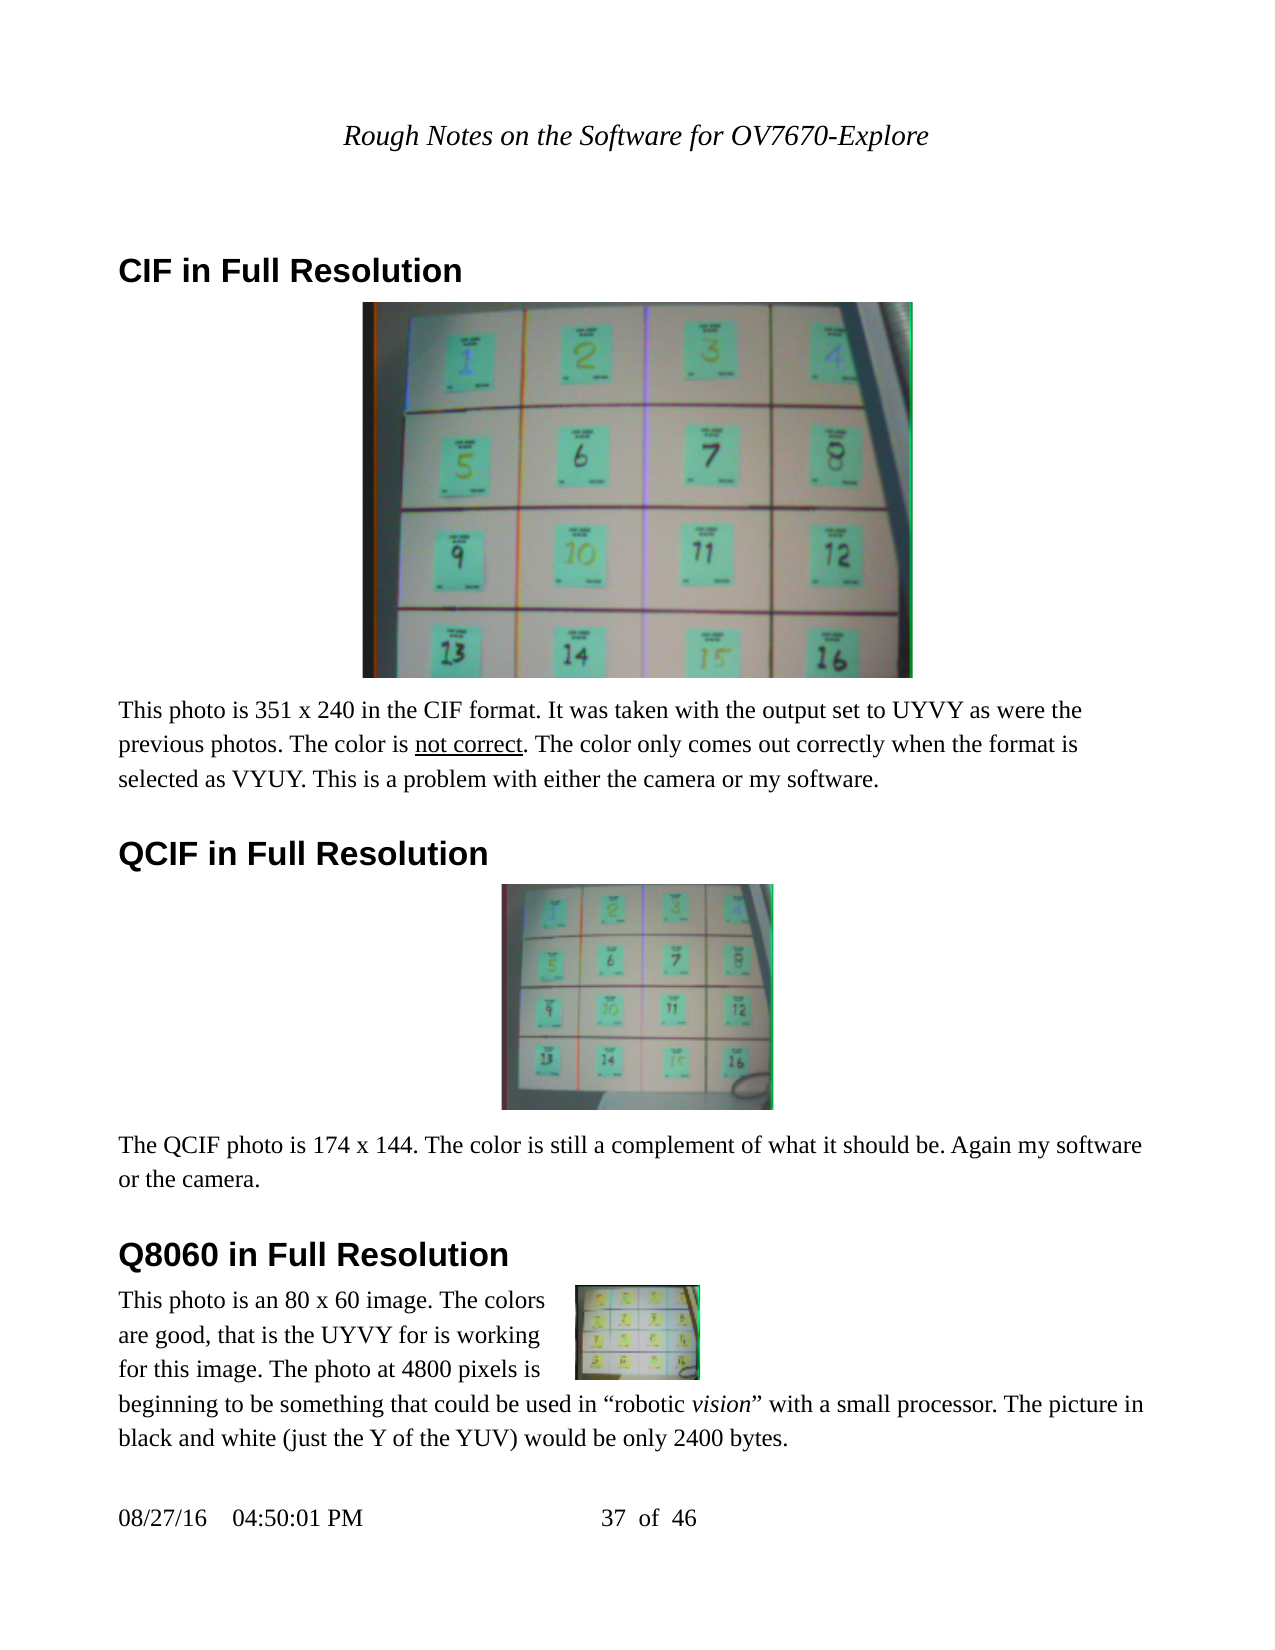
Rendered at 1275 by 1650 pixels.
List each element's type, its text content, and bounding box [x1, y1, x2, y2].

text The QCIF photo is 174 x 144. The color is still a complement of what it should be. Again my software or the camera. [118, 1130, 1157, 1193]
picture [362, 302, 913, 678]
subtitle CIF in Full Resolution [118, 251, 1157, 290]
text This photo is an 80 x 60 image. The colors are good, that is the UYVY for is working for this image. The photo at 4800 pixels is beginning to be something that could be used in “robotic vision” with a small processor. The picture in black and white (just the Y of the YUV) would be only 2400 bytes. [118, 1286, 1157, 1452]
subtitle Q8060 in Full Resolution [118, 1234, 1157, 1273]
picture [575, 1285, 700, 1380]
subtitle QCIF in Full Resolution [118, 833, 1157, 872]
text This photo is 351 x 240 in the CIF format. It was taken with the output set to UYVY as were the previous photos. The color is not correct. The color only comes out correctly when the format is selected as VYUY. This is a problem with either the camera or my software. [118, 695, 1157, 792]
picture [501, 884, 774, 1110]
